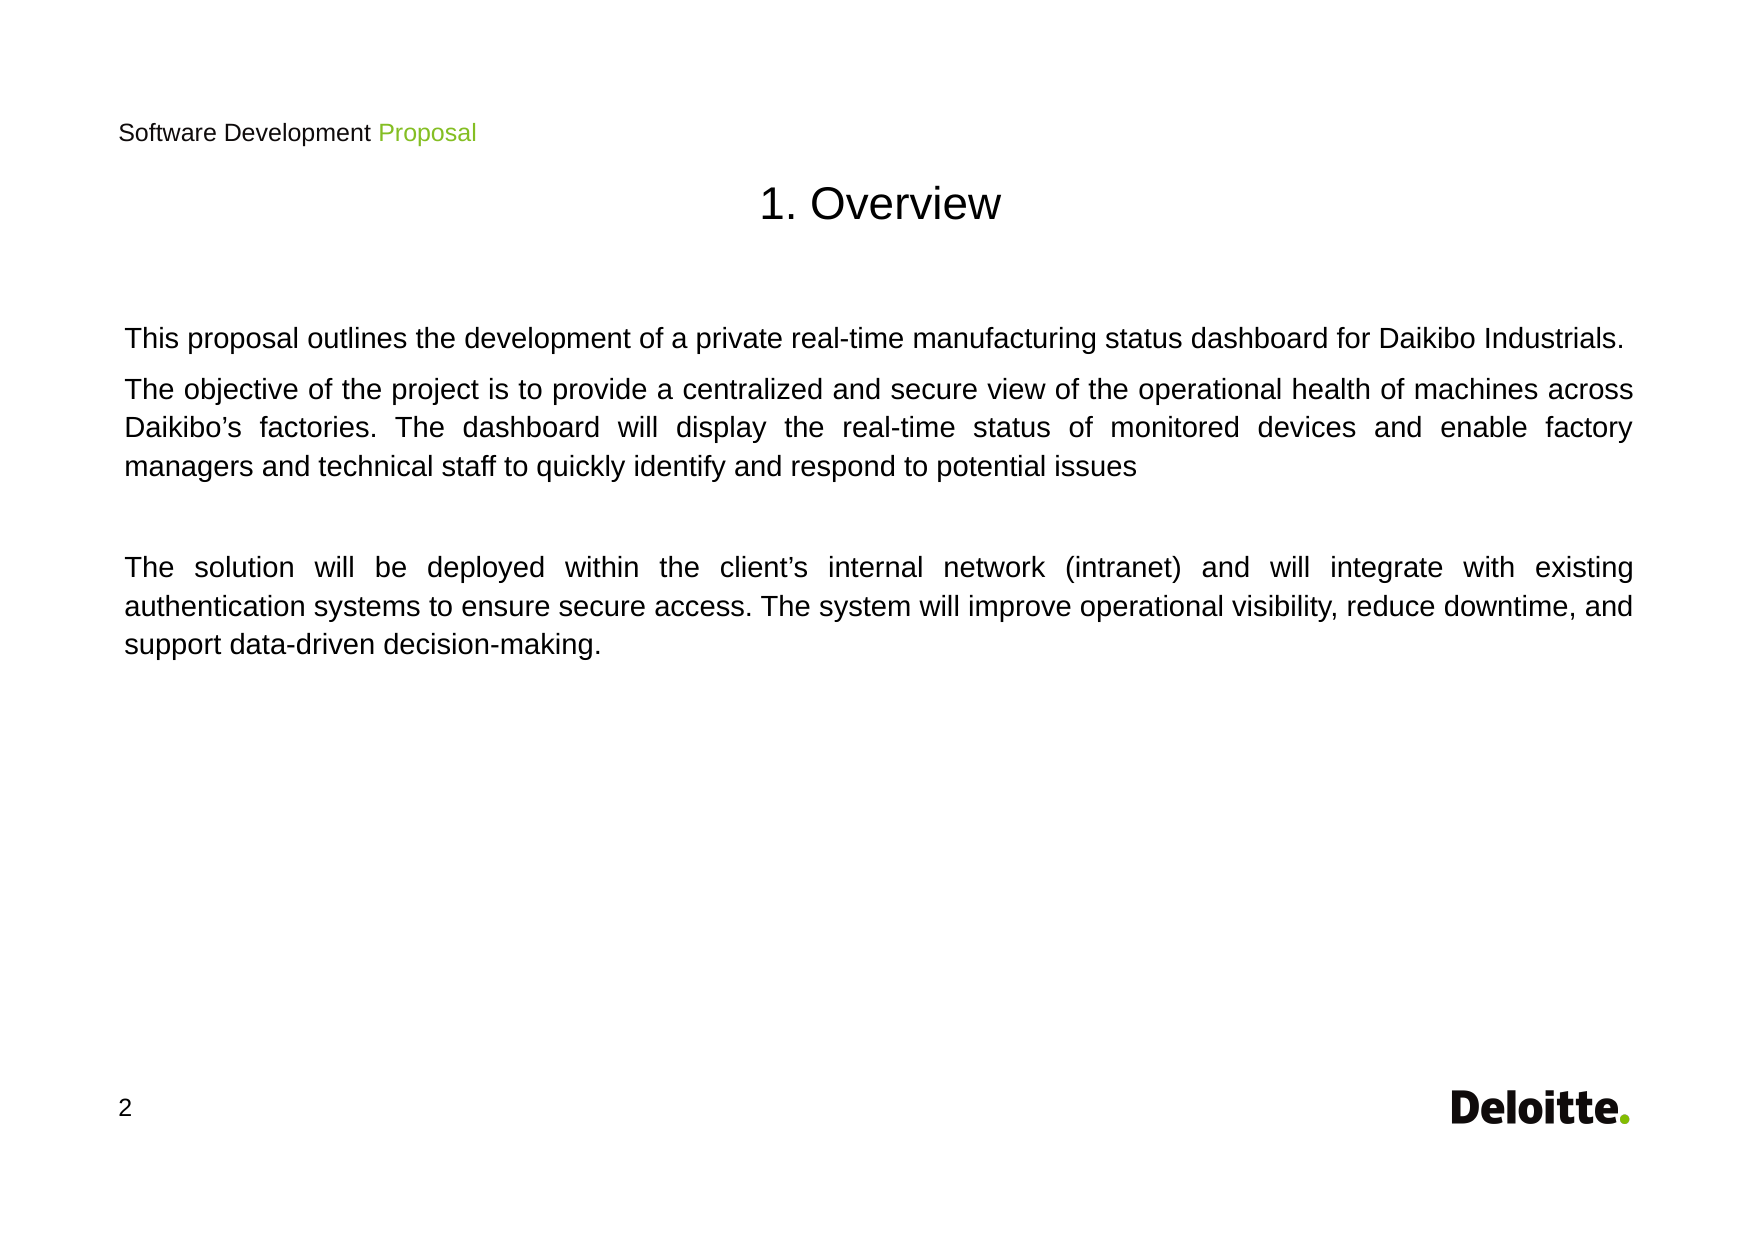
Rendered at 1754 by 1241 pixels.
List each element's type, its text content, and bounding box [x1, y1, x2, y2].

text 1. Overview [124, 176, 1636, 229]
picture [1448, 1084, 1633, 1130]
text The objective of the project is to provide a centralized and secure view of the operational health of machines across Daikibo’s factories. The dashboard will display the real-time status of monitored devices and enable factory managers and technical staff to quickly identify and respond to potential issues [124, 372, 1636, 482]
text This proposal outlines the development of a private real-time manufacturing status dashboard for Daikibo Industrials. [124, 321, 1636, 355]
text The solution will be deployed within the client’s internal network (intranet) and will integrate with existing authentication systems to ensure secure access. The system will improve operational visibility, reduce downtime, and support data-driven decision-making. [124, 550, 1636, 661]
